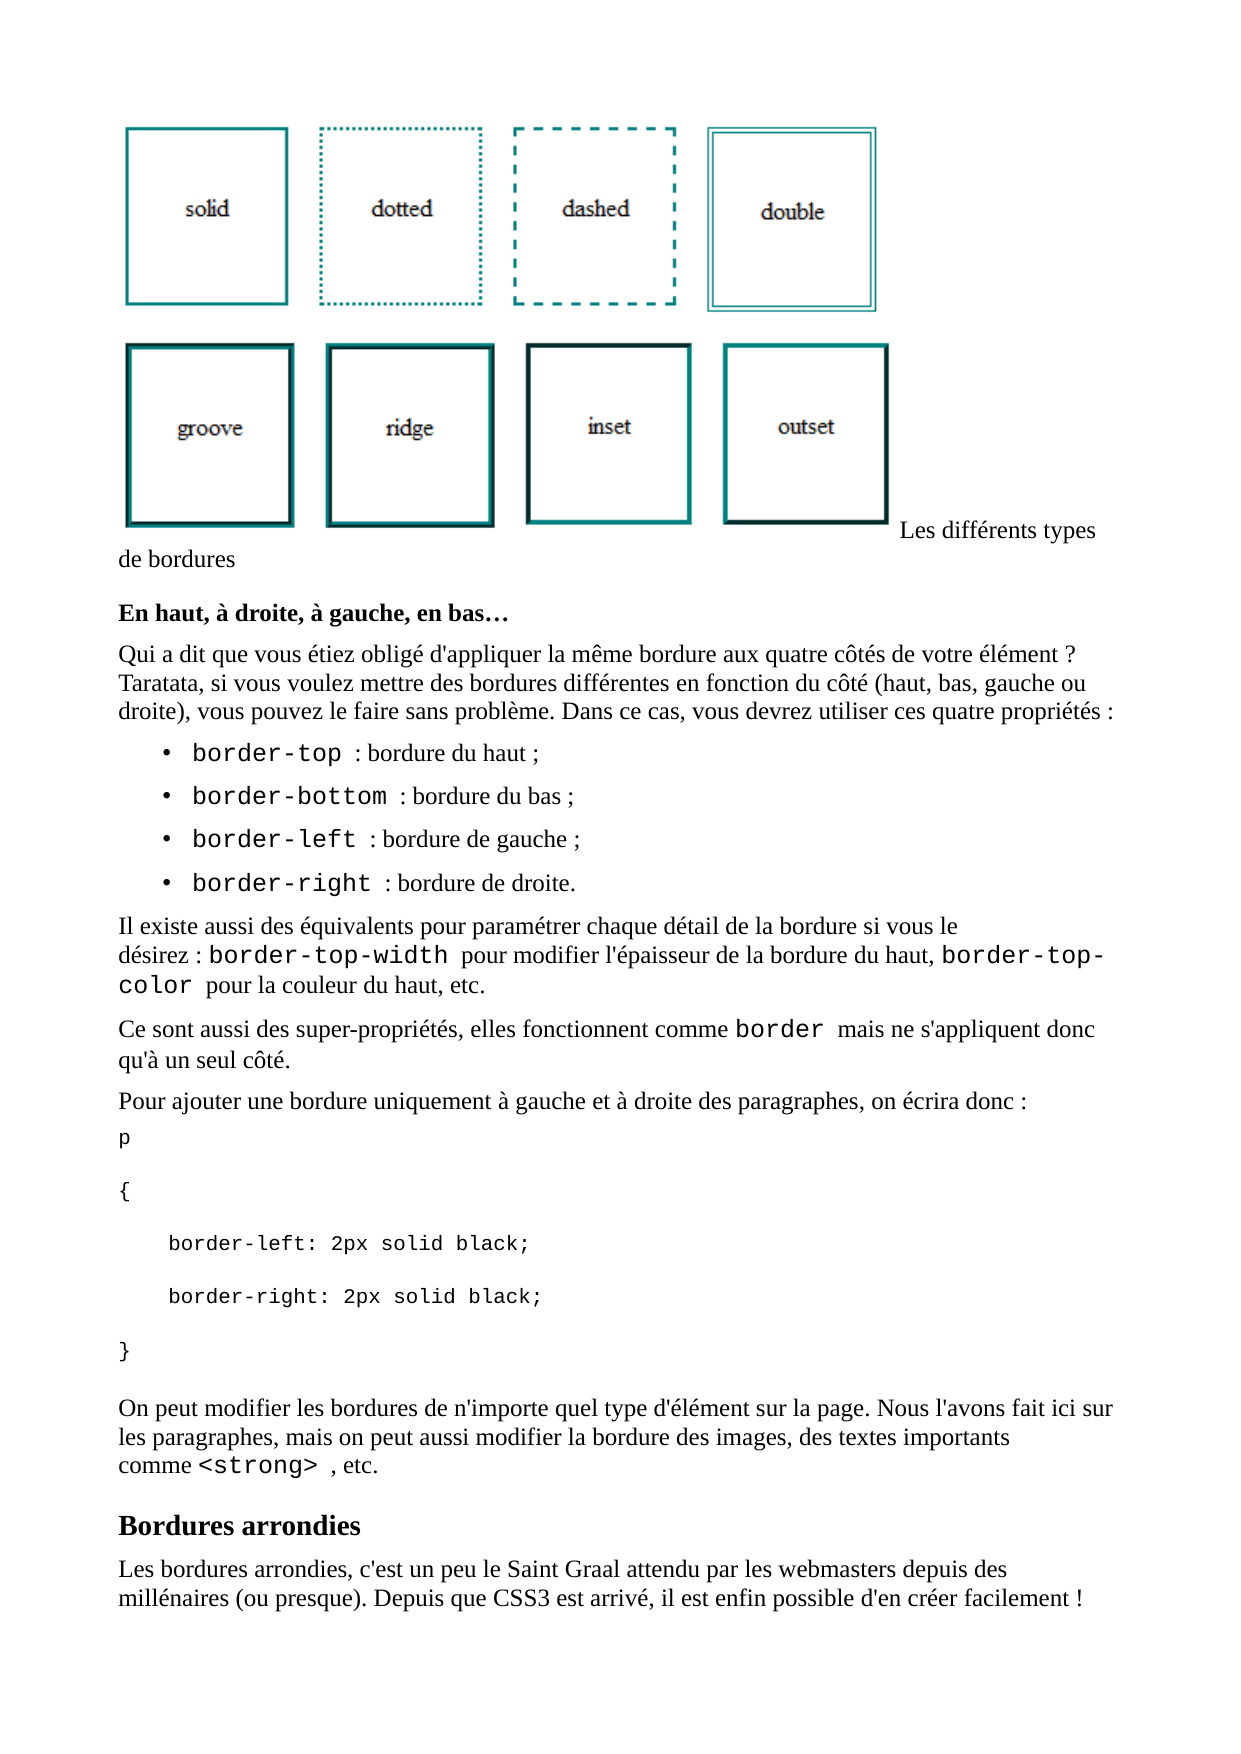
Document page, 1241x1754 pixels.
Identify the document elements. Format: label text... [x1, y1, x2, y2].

subtitle Bordures arrondies [118, 1508, 1122, 1542]
text p [118, 1127, 1122, 1151]
text border-left: 2px solid black; [118, 1233, 1122, 1257]
list border-right : bordure de droite. [162, 868, 1122, 898]
text Les différents types de bordures [118, 118, 1122, 573]
picture [118, 118, 900, 539]
text Les bordures arrondies, c'est un peu le Saint Graal attendu par les webmasters depuis des millénaires (ou presque). Depuis que CSS3 est arrivé, il est enfin possible d'en créer facilement ! [118, 1554, 1122, 1612]
list border-bottom : bordure du bas ; [162, 781, 1122, 812]
list border-top : bordure du haut ; [162, 738, 1122, 768]
text Ce sont aussi des super-propriétés, elles fonctionnent comme border mais ne s'appliquent donc qu'à un seul côté. [118, 1014, 1122, 1073]
text border-right: 2px solid black; [118, 1287, 1122, 1310]
text Qui a dit que vous étiez obligé d'appliquer la même bordure aux quatre côtés de votre élément ? Taratata, si vous voulez mettre des bordures différentes en fonction du côté (haut, bas, gauche ou droite), vous pouvez le faire sans problème. Dans ce cas, vous devrez utiliser ces quatre propriétés : [118, 639, 1122, 725]
text } [118, 1340, 1122, 1363]
text Il existe aussi des équivalents pour paramétrer chaque détail de la bordure si vous le désirez : border-top-width pour modifier l'épaisseur de la bordure du haut, border-top-color pour la couleur du haut, etc. [118, 911, 1122, 1001]
text On peut modifier les bordures de n'importe quel type d'élément sur la page. Nous l'avons fait ici sur les paragraphes, mais on peut aussi modifier la bordure des images, des textes importants comme <strong> , etc. [118, 1393, 1122, 1481]
text { [118, 1180, 1122, 1204]
list border-left : bordure de gauche ; [162, 824, 1122, 855]
subtitle En haut, à droite, à gauche, en bas… [118, 598, 1122, 626]
text Pour ajouter une bordure uniquement à gauche et à droite des paragraphes, on écrira donc : [118, 1086, 1122, 1115]
